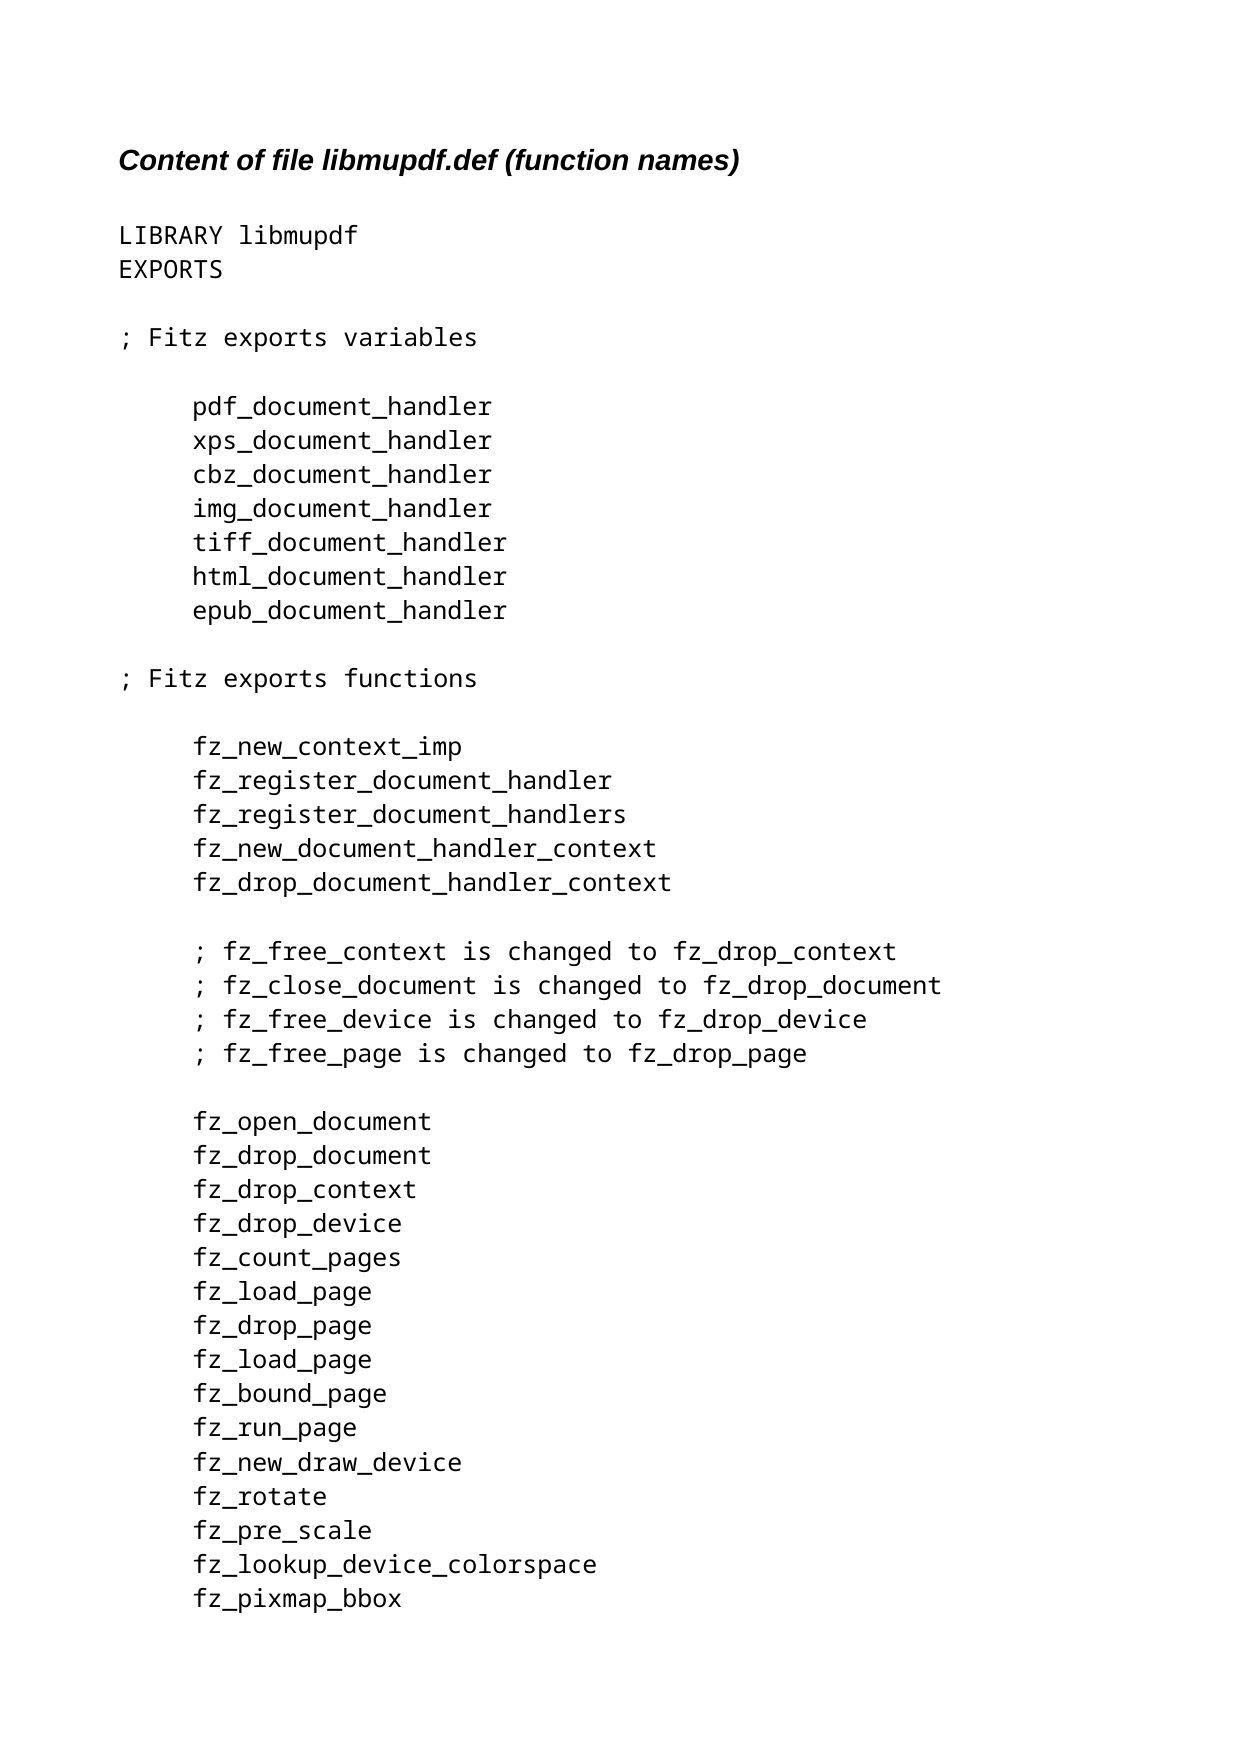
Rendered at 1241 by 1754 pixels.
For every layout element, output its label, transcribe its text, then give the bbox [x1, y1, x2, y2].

text ; fz_free_page is changed to fz_drop_page [118, 1035, 1122, 1069]
text cbz_document_handler [118, 456, 1122, 490]
text fz_load_page [118, 1342, 1122, 1376]
text fz_load_page [118, 1274, 1122, 1308]
text fz_open_document [118, 1103, 1122, 1138]
text LIBRARY libmupdf [118, 218, 1122, 252]
text fz_new_draw_device [118, 1444, 1122, 1478]
text fz_pixmap_bbox [118, 1580, 1122, 1614]
text fz_register_document_handlers [118, 797, 1122, 831]
text fz_drop_device [118, 1206, 1122, 1240]
text ; Fitz exports functions [118, 661, 1122, 695]
text fz_bound_page [118, 1376, 1122, 1410]
text ; fz_close_document is changed to fz_drop_document [118, 967, 1122, 1001]
text pdf_document_handler [118, 388, 1122, 422]
text fz_count_pages [118, 1240, 1122, 1274]
text ; fz_free_device is changed to fz_drop_device [118, 1001, 1122, 1035]
text ; fz_free_context is changed to fz_drop_context [118, 933, 1122, 967]
text fz_run_page [118, 1410, 1122, 1444]
text fz_rotate [118, 1478, 1122, 1512]
text fz_drop_page [118, 1308, 1122, 1342]
text img_document_handler [118, 490, 1122, 524]
text fz_pre_scale [118, 1512, 1122, 1546]
text ; Fitz exports variables [118, 320, 1122, 354]
text epub_document_handler [118, 593, 1122, 627]
text xps_document_handler [118, 422, 1122, 456]
text fz_drop_document_handler_context [118, 865, 1122, 899]
text fz_new_context_imp [118, 729, 1122, 763]
text EXPORTS [118, 252, 1122, 286]
text fz_lookup_device_colorspace [118, 1546, 1122, 1580]
text fz_new_document_handler_context [118, 831, 1122, 865]
text fz_drop_document [118, 1138, 1122, 1172]
text fz_drop_context [118, 1172, 1122, 1206]
text html_document_handler [118, 558, 1122, 593]
text fz_register_document_handler [118, 763, 1122, 797]
subtitle Content of file libmupdf.def (function names) [118, 143, 1122, 177]
text tiff_document_handler [118, 524, 1122, 558]
